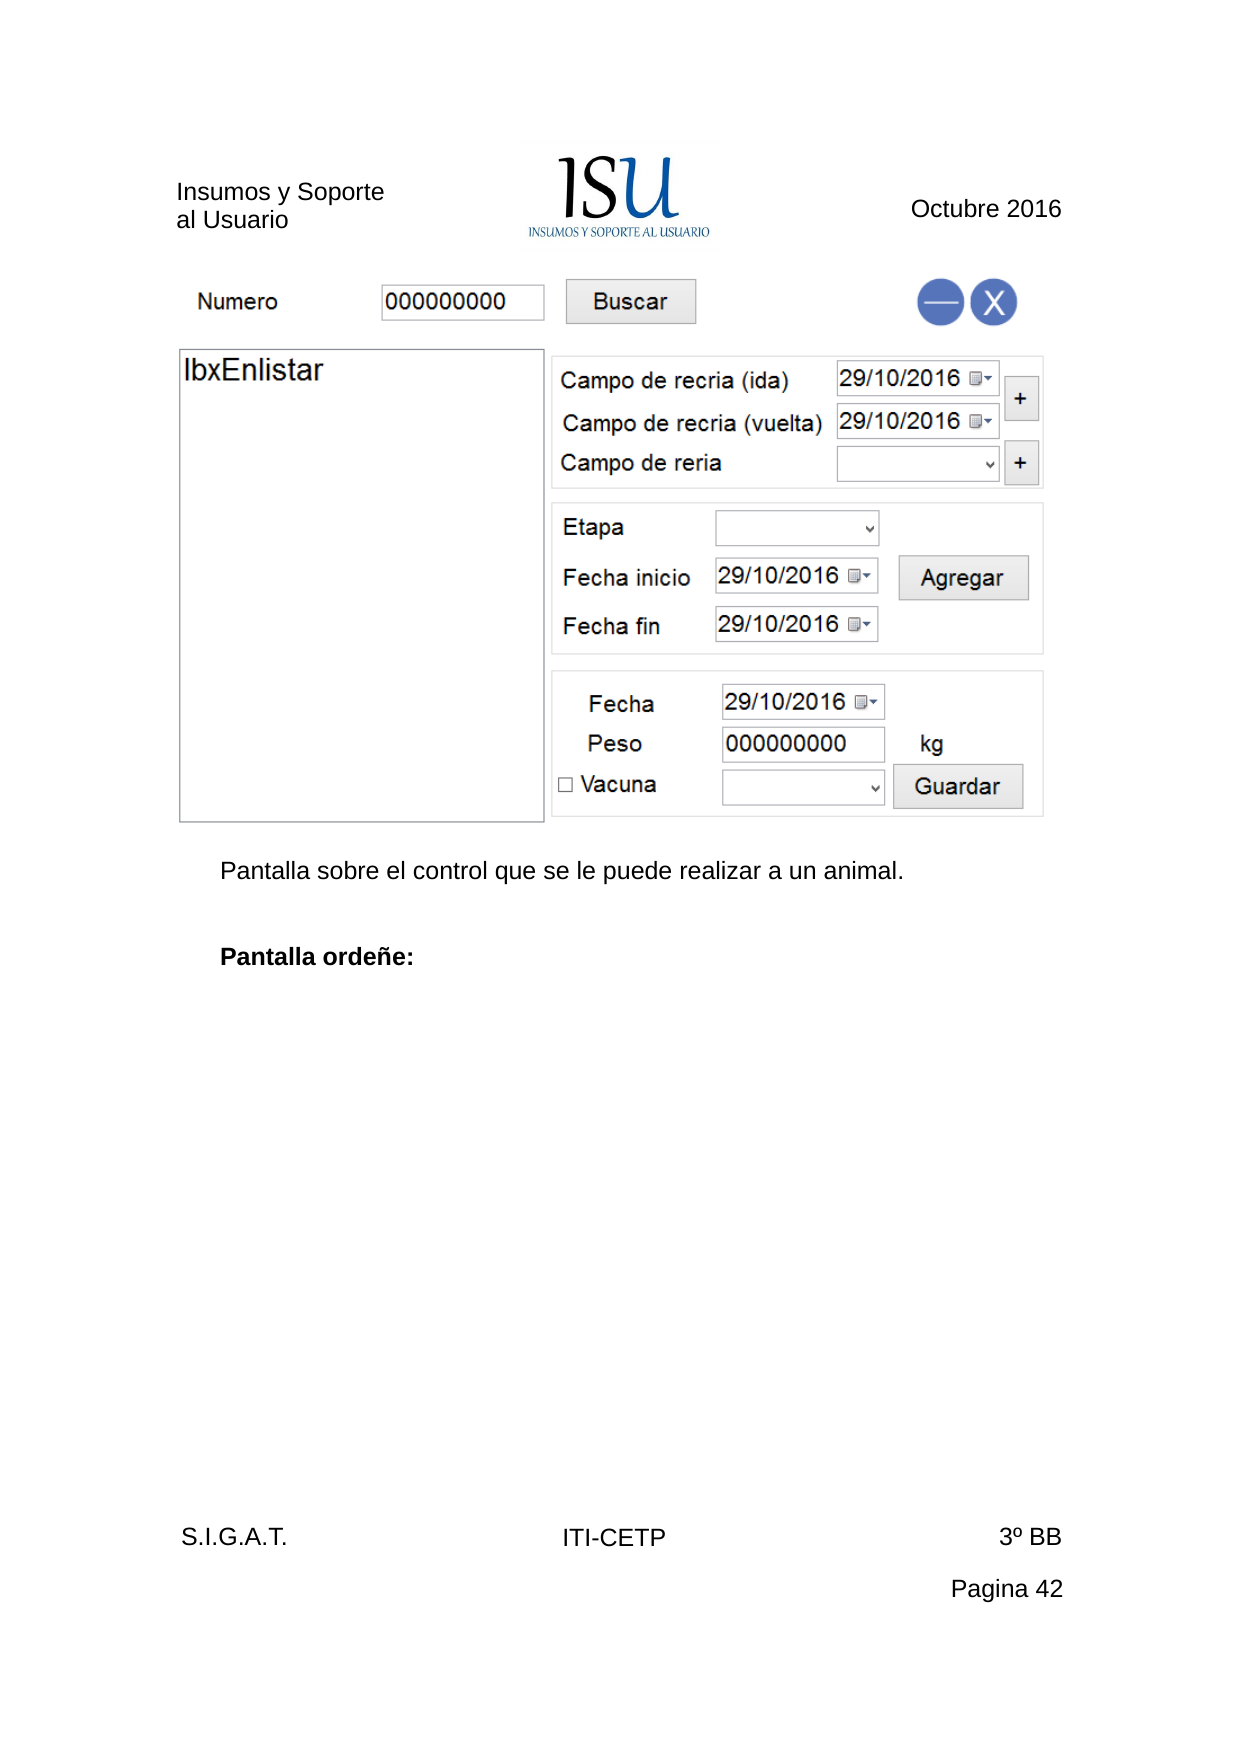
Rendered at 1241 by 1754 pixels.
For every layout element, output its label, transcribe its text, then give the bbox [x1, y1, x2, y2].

picture [517, 138, 723, 252]
text Pantalla ordeñe: [177, 942, 1063, 971]
text Pantalla sobre el control que se le puede realizar a un animal. [177, 842, 1063, 885]
